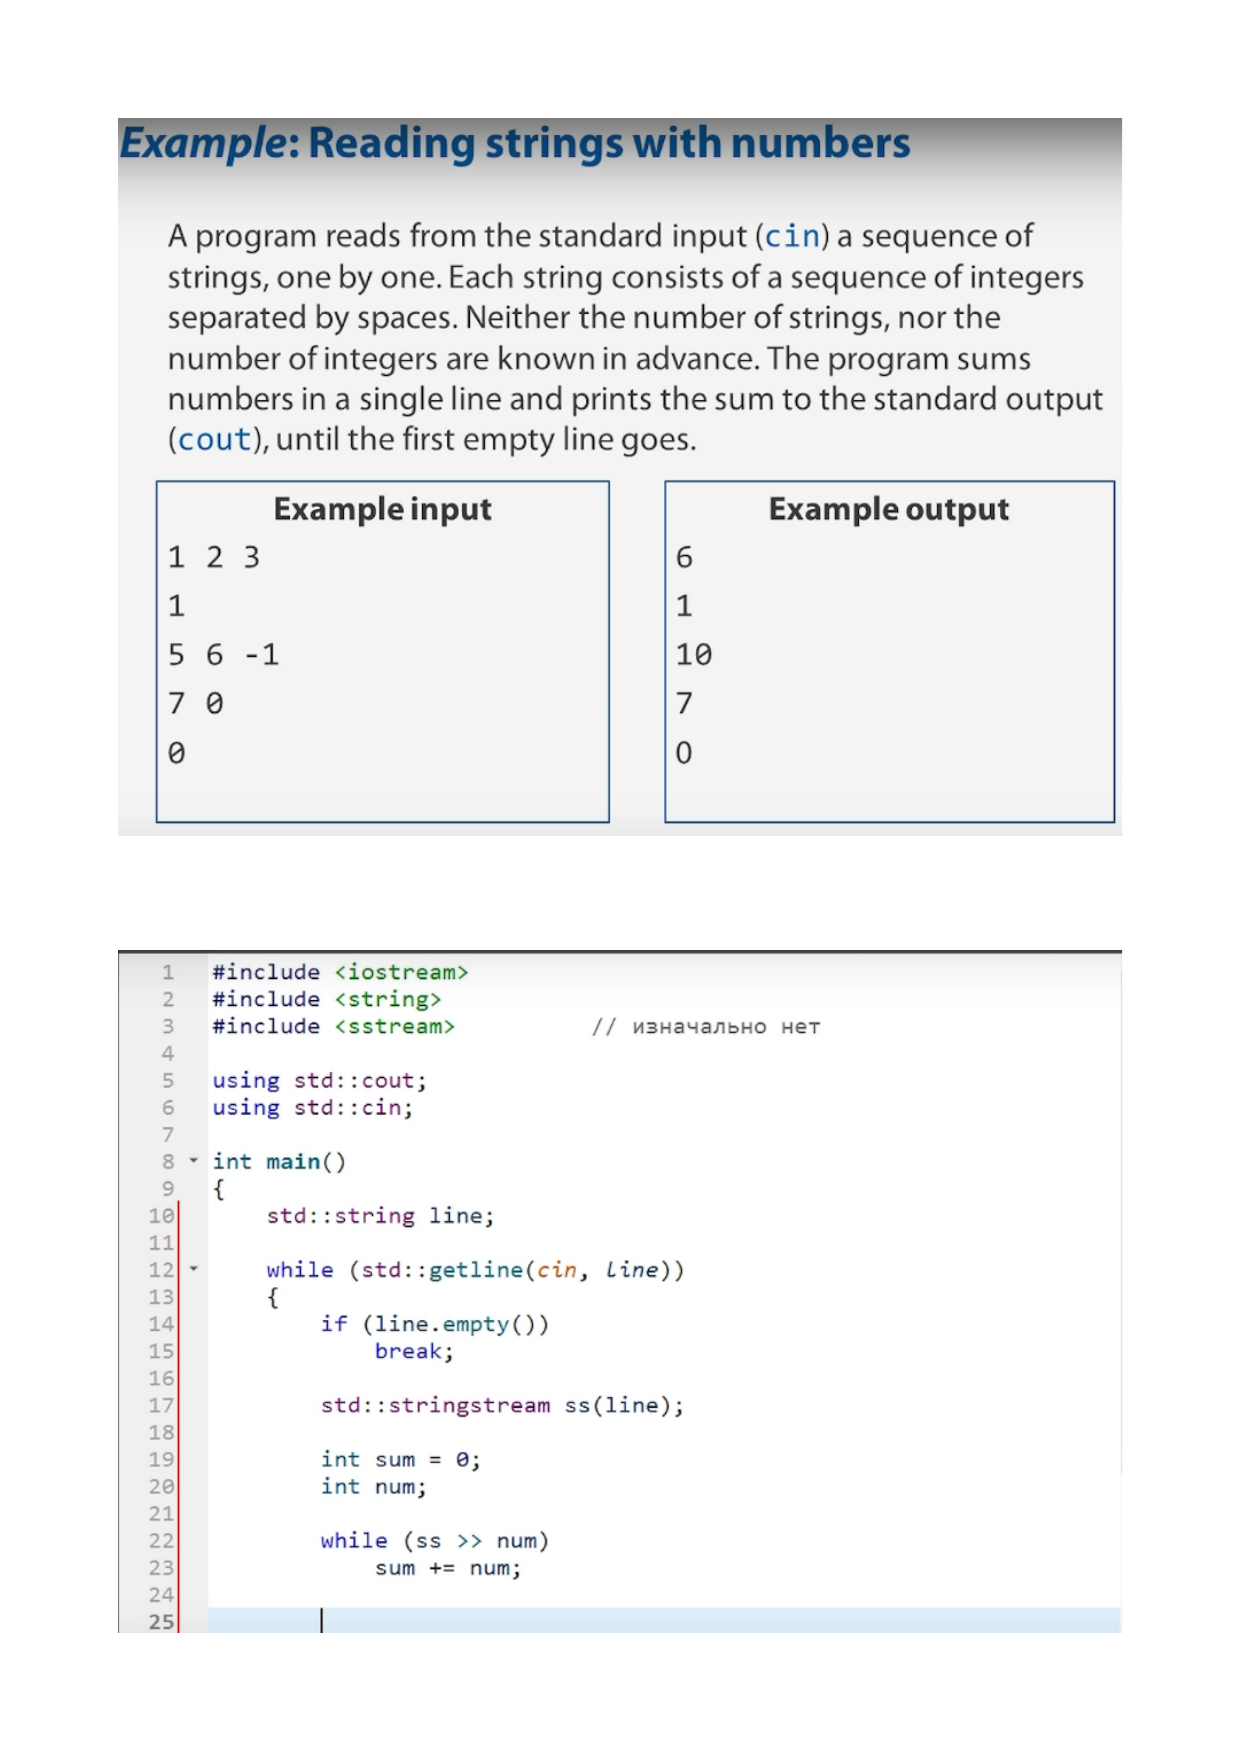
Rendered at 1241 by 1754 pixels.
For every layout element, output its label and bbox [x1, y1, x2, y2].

picture [118, 118, 1123, 836]
picture [118, 950, 1123, 1633]
